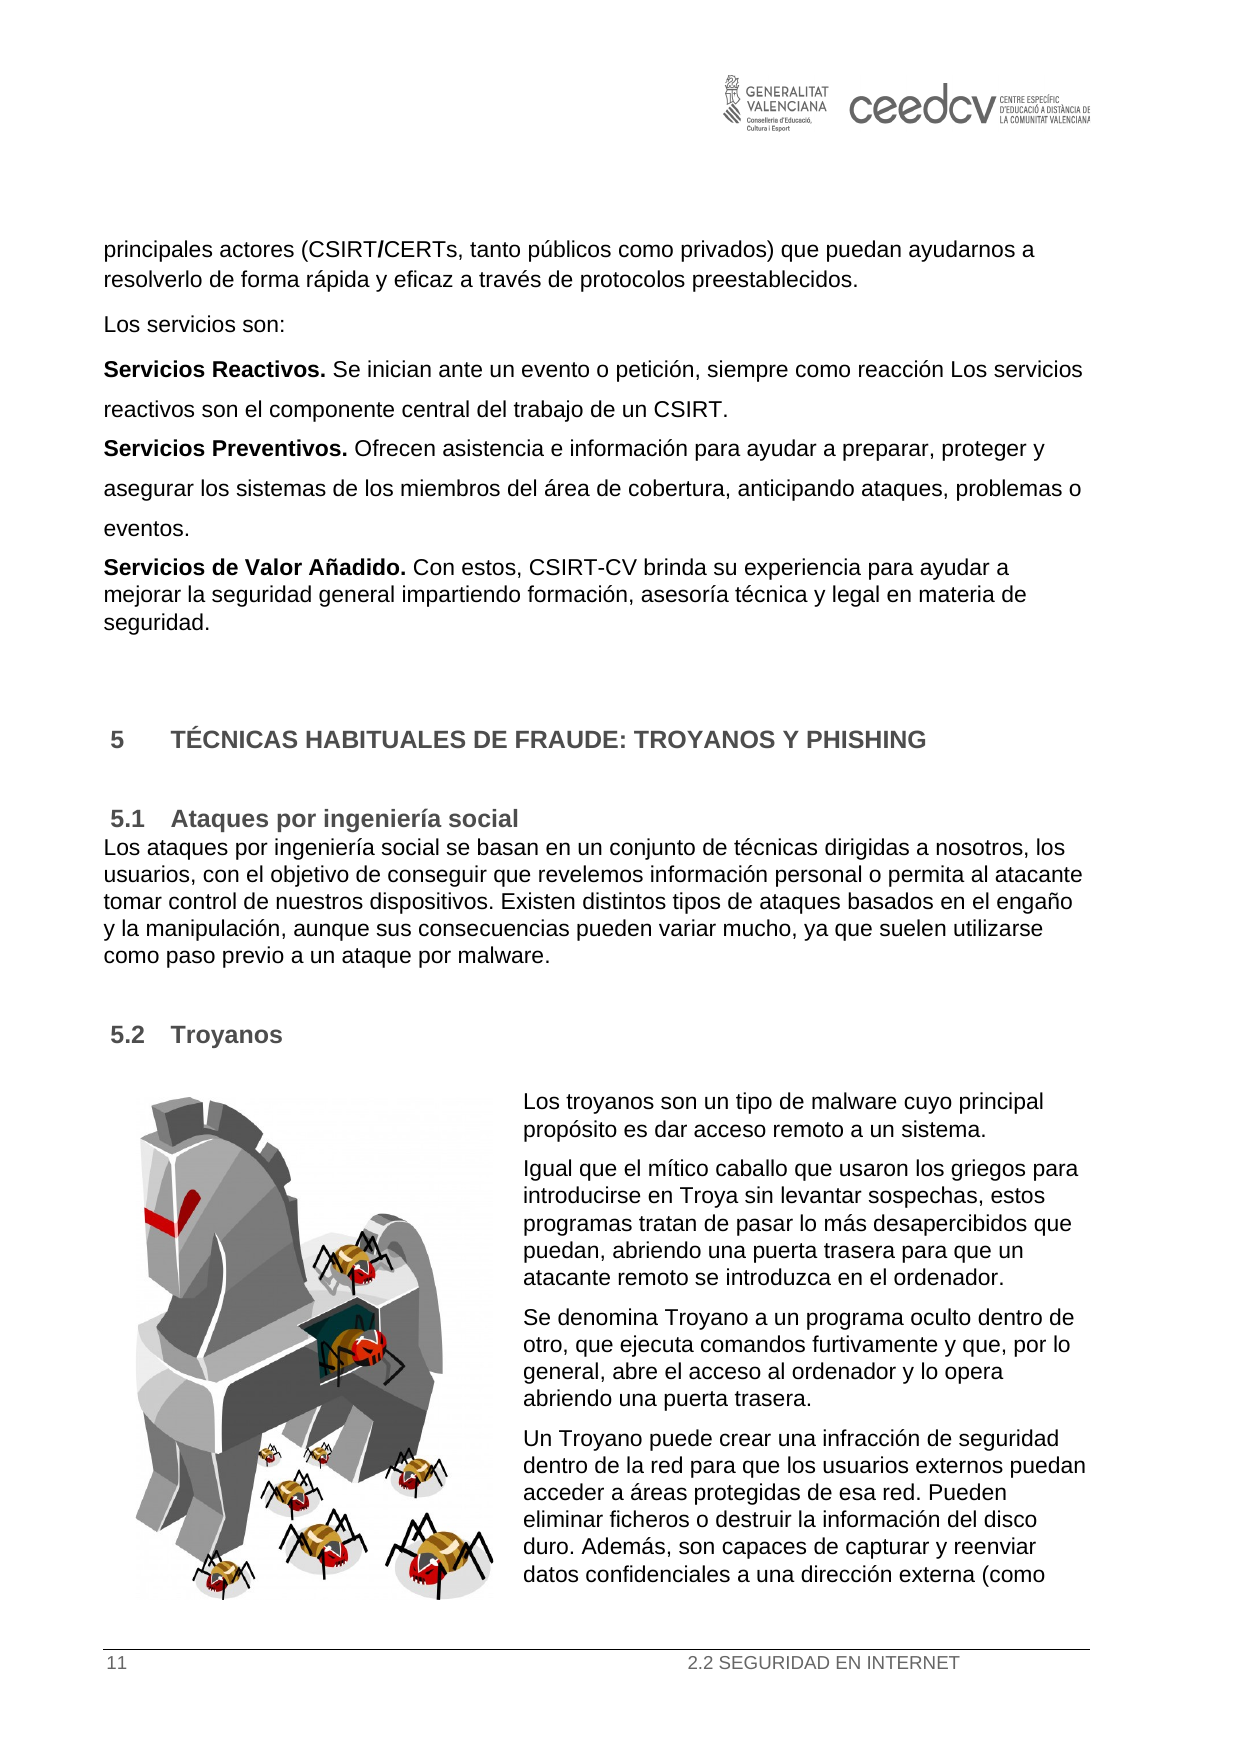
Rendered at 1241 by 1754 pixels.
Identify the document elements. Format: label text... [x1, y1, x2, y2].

subtitle Troyanos [103, 1021, 1090, 1048]
text Servicios de Valor Añadido. Con estos, CSIRT-CV brinda su experiencia para ayudar a mejorar la seguridad general impartiendo formación, asesoría técnica y legal en materia de seguridad. [103, 554, 1090, 636]
subtitle TÉCNICAS HABITUALES DE FRAUDE: TROYANOS Y PHISHING [103, 727, 1090, 754]
text Los troyanos son un tipo de malware cuyo principal propósito es dar acceso remoto a un sistema. [103, 1088, 1090, 1142]
text eventos. [103, 514, 1090, 542]
text Servicios Reactivos. Se inician ante un evento o petición, siempre como reacción Los servicios [103, 356, 1090, 383]
text Un Troyano puede crear una infracción de seguridad dentro de la red para que los usuarios externos puedan acceder a áreas protegidas de esa red. Pueden eliminar ficheros o destruir la información del disco duro. Además, son capaces de capturar y reenviar datos confidenciales a una dirección externa (como [494, 1424, 1090, 1587]
text Los ataques por ingeniería social se basan en un conjunto de técnicas dirigidas a nosotros, los usuarios, con el objetivo de conseguir que revelemos información personal o permita al atacante tomar control de nuestros dispositivos. Existen distintos tipos de ataques basados en el engaño y la manipulación, aunque sus consecuencias pueden variar mucho, ya que suelen utilizarse como paso previo a un ataque por malware. [103, 833, 1090, 969]
picture [723, 75, 1091, 132]
text reactivos son el componente central del trabajo de un CSIRT. [103, 396, 1090, 423]
text principales actores (CSIRT/CERTs, tanto públicos como privados) que puedan ayudarnos a resolverlo de forma rápida y eficaz a través de protocolos preestablecidos. [103, 236, 1090, 293]
picture [135, 1097, 494, 1600]
text asegurar los sistemas de los miembros del área de cobertura, anticipando ataques, problemas o [103, 475, 1090, 502]
text Se denomina Troyano a un programa oculto dentro de otro, que ejecuta comandos furtivamente y que, por lo general, abre el acceso al ordenador y lo opera abriendo una puerta trasera. [494, 1303, 1090, 1412]
text Los servicios son: [103, 311, 1090, 338]
text Igual que el mítico caballo que usaron los griegos para introducirse en Troya sin levantar sospechas, estos programas tratan de pasar lo más desapercibidos que puedan, abriendo una puerta trasera para que un atacante remoto se introduzca en el ordenador. [494, 1155, 1090, 1291]
text Servicios Preventivos. Ofrecen asistencia e información para ayudar a preparar, proteger y [103, 435, 1090, 462]
subtitle Ataques por ingeniería social [103, 806, 1090, 833]
